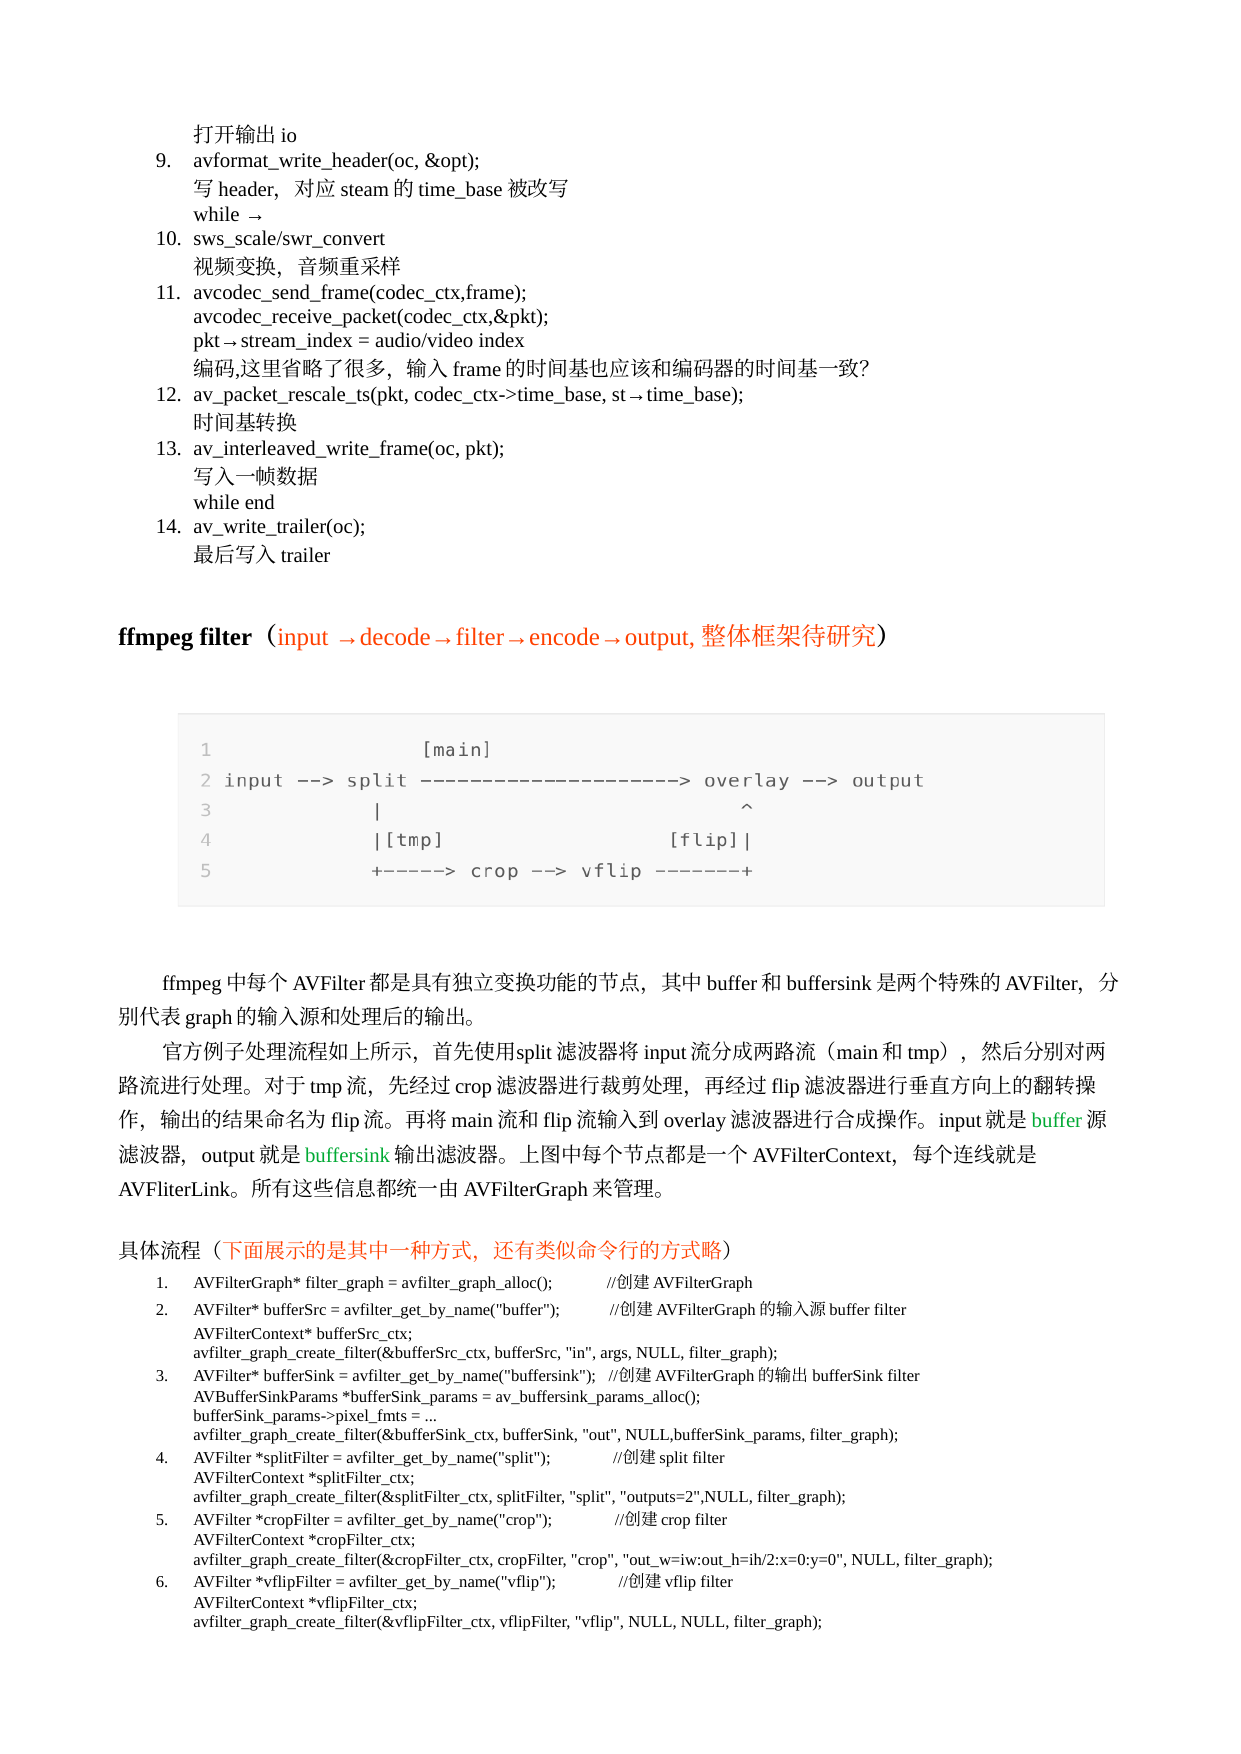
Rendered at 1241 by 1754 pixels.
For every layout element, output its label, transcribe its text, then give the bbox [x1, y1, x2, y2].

list AVFilterContext *cropFilter_ctx; [156, 1530, 1122, 1549]
text 作，输出的结果命名为flip流。再将main流和flip流输⼊到overlay滤波器进⾏合成操作。input就是buffer源滤波器，output就是buffersink输出滤波器。上图中每个节点都是⼀个AVFilterContext，每个连线就是AVFliterLink。所有这些信息都统⼀由AVFilterGraph来管理。 [118, 1104, 1122, 1203]
text ffmpeg中每个AVFilter都是具有独立变换功能的节点，其中buffer和buffersink是两个特殊的AVFilter，分别代表graph的输入源和处理后的输出。 [118, 966, 1122, 1031]
list AVFilter *splitFilter = avfilter_get_by_name("split"); //创建split filter [156, 1444, 1122, 1468]
list av_packet_rescale_ts(pkt, codec_ctx->time_base, st→time_base); [156, 382, 1122, 406]
list sws_scale/swr_convert [156, 226, 1122, 250]
list av_write_trailer(oc); [156, 514, 1122, 538]
list avcodec_send_frame(codec_ctx,frame); [156, 280, 1122, 304]
list AVFilterContext *vflipFilter_ctx; [156, 1592, 1122, 1612]
list 写header，对应steam的time_base被改写 [156, 172, 1122, 202]
list AVFilterGraph* filter_graph = avfilter_graph_alloc(); //创建AVFilterGraph [156, 1269, 1122, 1293]
list AVFilter* bufferSink = avfilter_get_by_name("buffersink"); //创建AVFilterGraph的输出 bufferSink filter [156, 1362, 1122, 1386]
list pkt→stream_index = audio/video index [156, 328, 1122, 352]
list avfilter_graph_create_filter(&bufferSrc_ctx, bufferSrc, "in", args, NULL, filter_graph); [156, 1343, 1122, 1362]
list AVFilterContext *splitFilter_ctx; [156, 1468, 1122, 1487]
list while → [156, 202, 1122, 226]
list AVFilter *vflipFilter = avfilter_get_by_name("vflip"); //创建vflip filter [156, 1568, 1122, 1592]
list 视频变换，音频重采样 [156, 250, 1122, 280]
list AVFilterContext* bufferSrc_ctx; [156, 1324, 1122, 1343]
picture [177, 713, 1105, 907]
list avfilter_graph_create_filter(&vflipFilter_ctx, vflipFilter, "vflip", NULL, NULL, filter_graph); [156, 1612, 1122, 1631]
list avcodec_receive_packet(codec_ctx,&pkt); [156, 304, 1122, 328]
list AVFilter *cropFilter = avfilter_get_by_name("crop"); //创建crop filter [156, 1506, 1122, 1530]
list AVBufferSinkParams *bufferSink_params = av_buffersink_params_alloc(); [156, 1386, 1122, 1406]
list 编码,这里省略了很多，输入frame的时间基也应该和编码器的时间基一致？ [156, 352, 1122, 382]
list avfilter_graph_create_filter(&bufferSink_ctx, bufferSink, "out", NULL,bufferSink_params, filter_graph); [156, 1425, 1122, 1444]
text 具体流程（下面展示的是其中一种方式，还有类似命令行的方式略） [118, 1235, 1122, 1264]
list 时间基转换 [156, 406, 1122, 436]
list avfilter_graph_create_filter(&splitFilter_ctx, splitFilter, "split", "outputs=2",NULL, filter_graph); [156, 1487, 1122, 1506]
text 官方例子处理流程如上所示，⾸先使⽤split滤波器将input流分成两路流（main和tmp），然后分别对两路流进⾏处理。对于tmp流，先经过crop滤波器进⾏裁剪处理，再经过flip滤波器进⾏垂直⽅向上的翻转操 [118, 1035, 1122, 1099]
list avfilter_graph_create_filter(&cropFilter_ctx, cropFilter, "crop", "out_w=iw:out_h=ih/2:x=0:y=0", NULL, filter_graph); [156, 1549, 1122, 1568]
list 最后写入trailer [156, 538, 1122, 568]
list avformat_write_header(oc, &opt); [156, 148, 1122, 172]
list 写入一帧数据 [156, 460, 1122, 490]
list bufferSink_params->pixel_fmts = ... [156, 1406, 1122, 1425]
list while end [156, 490, 1122, 514]
list 打开输出io [156, 118, 1122, 148]
list AVFilter* bufferSrc = avfilter_get_by_name("buffer"); //创建AVFilterGraph的输入源buffer filter [156, 1297, 1122, 1321]
text ffmpeg filter（input →decode→filter→encode→output, 整体框架待研究） [118, 616, 1122, 652]
list av_interleaved_write_frame(oc, pkt); [156, 436, 1122, 460]
